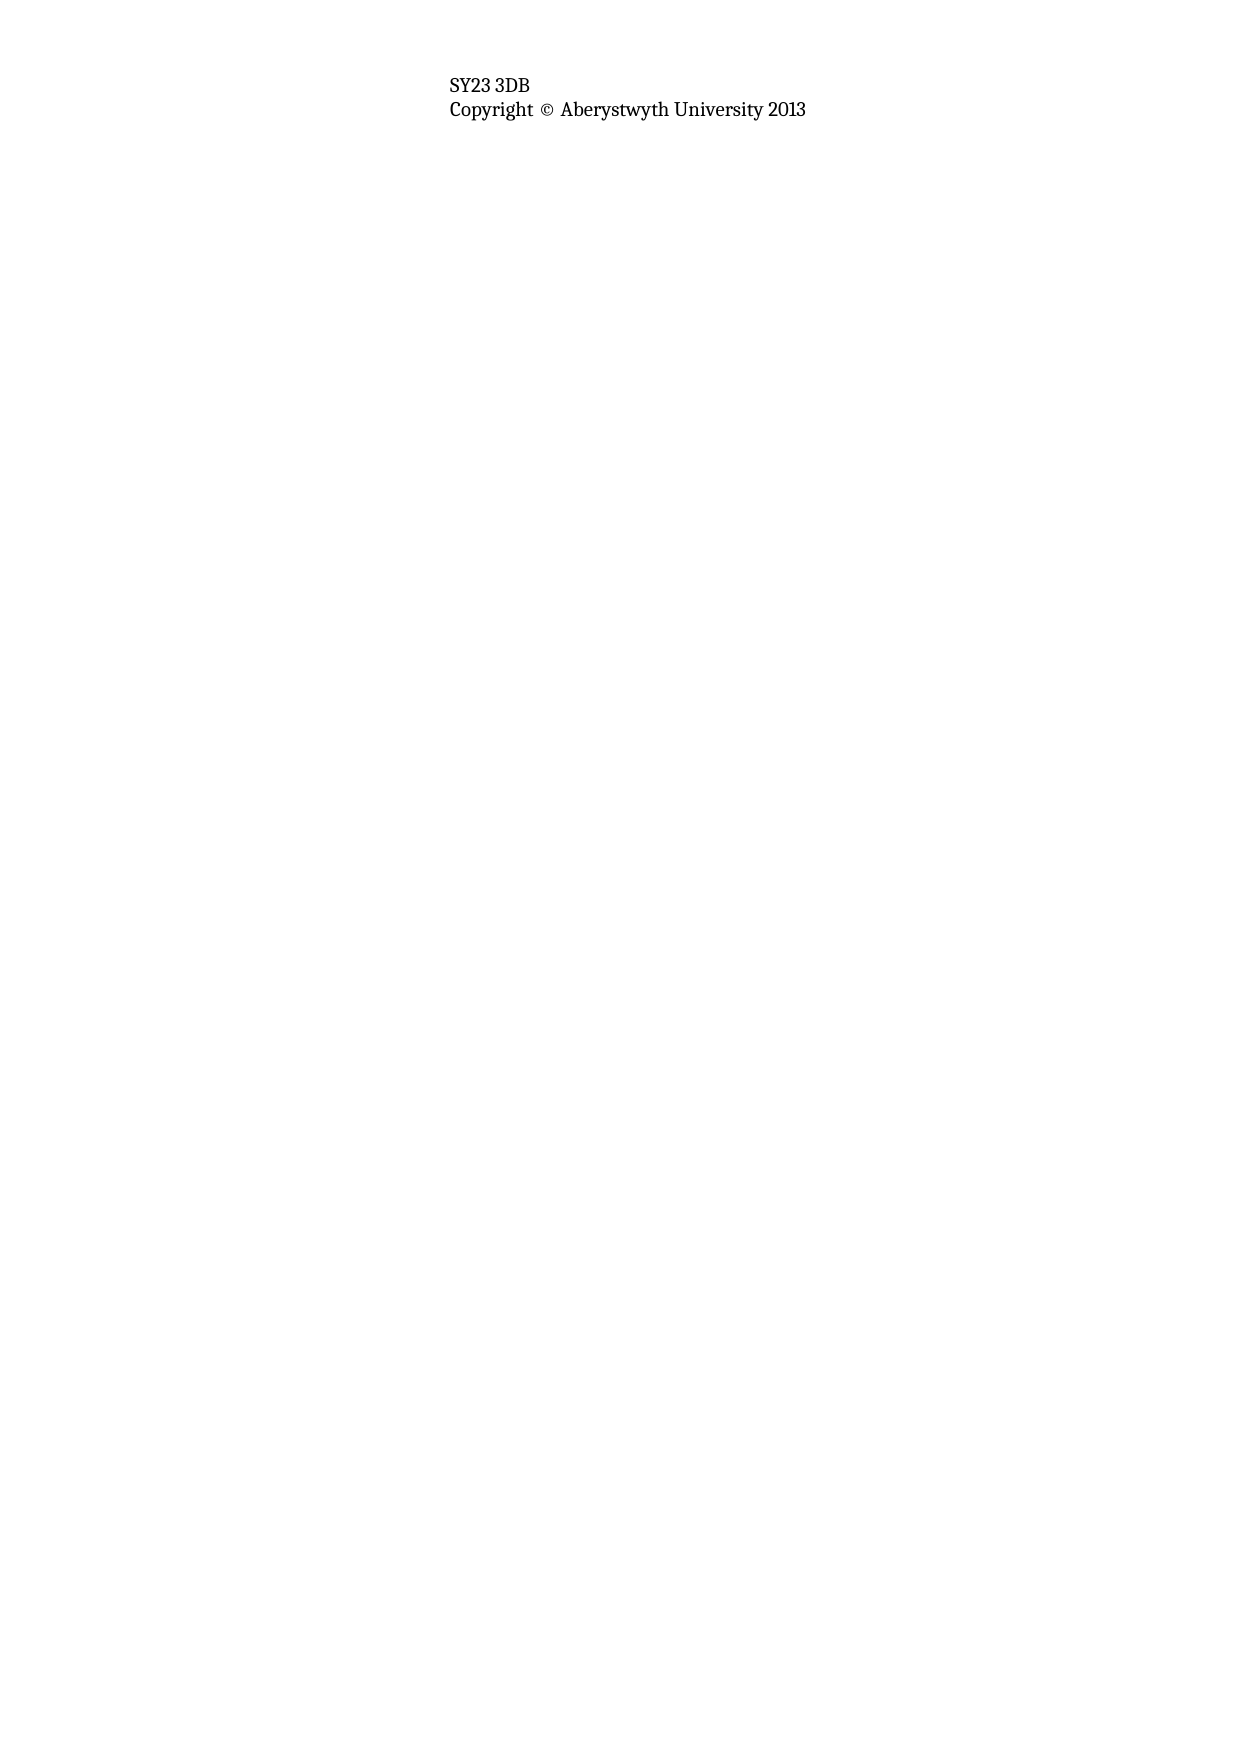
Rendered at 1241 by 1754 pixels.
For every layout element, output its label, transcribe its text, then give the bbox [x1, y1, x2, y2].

text Copyright © Aberystwyth University 2013 [375, 98, 1090, 122]
text SY23 3DB [450, 74, 1090, 98]
